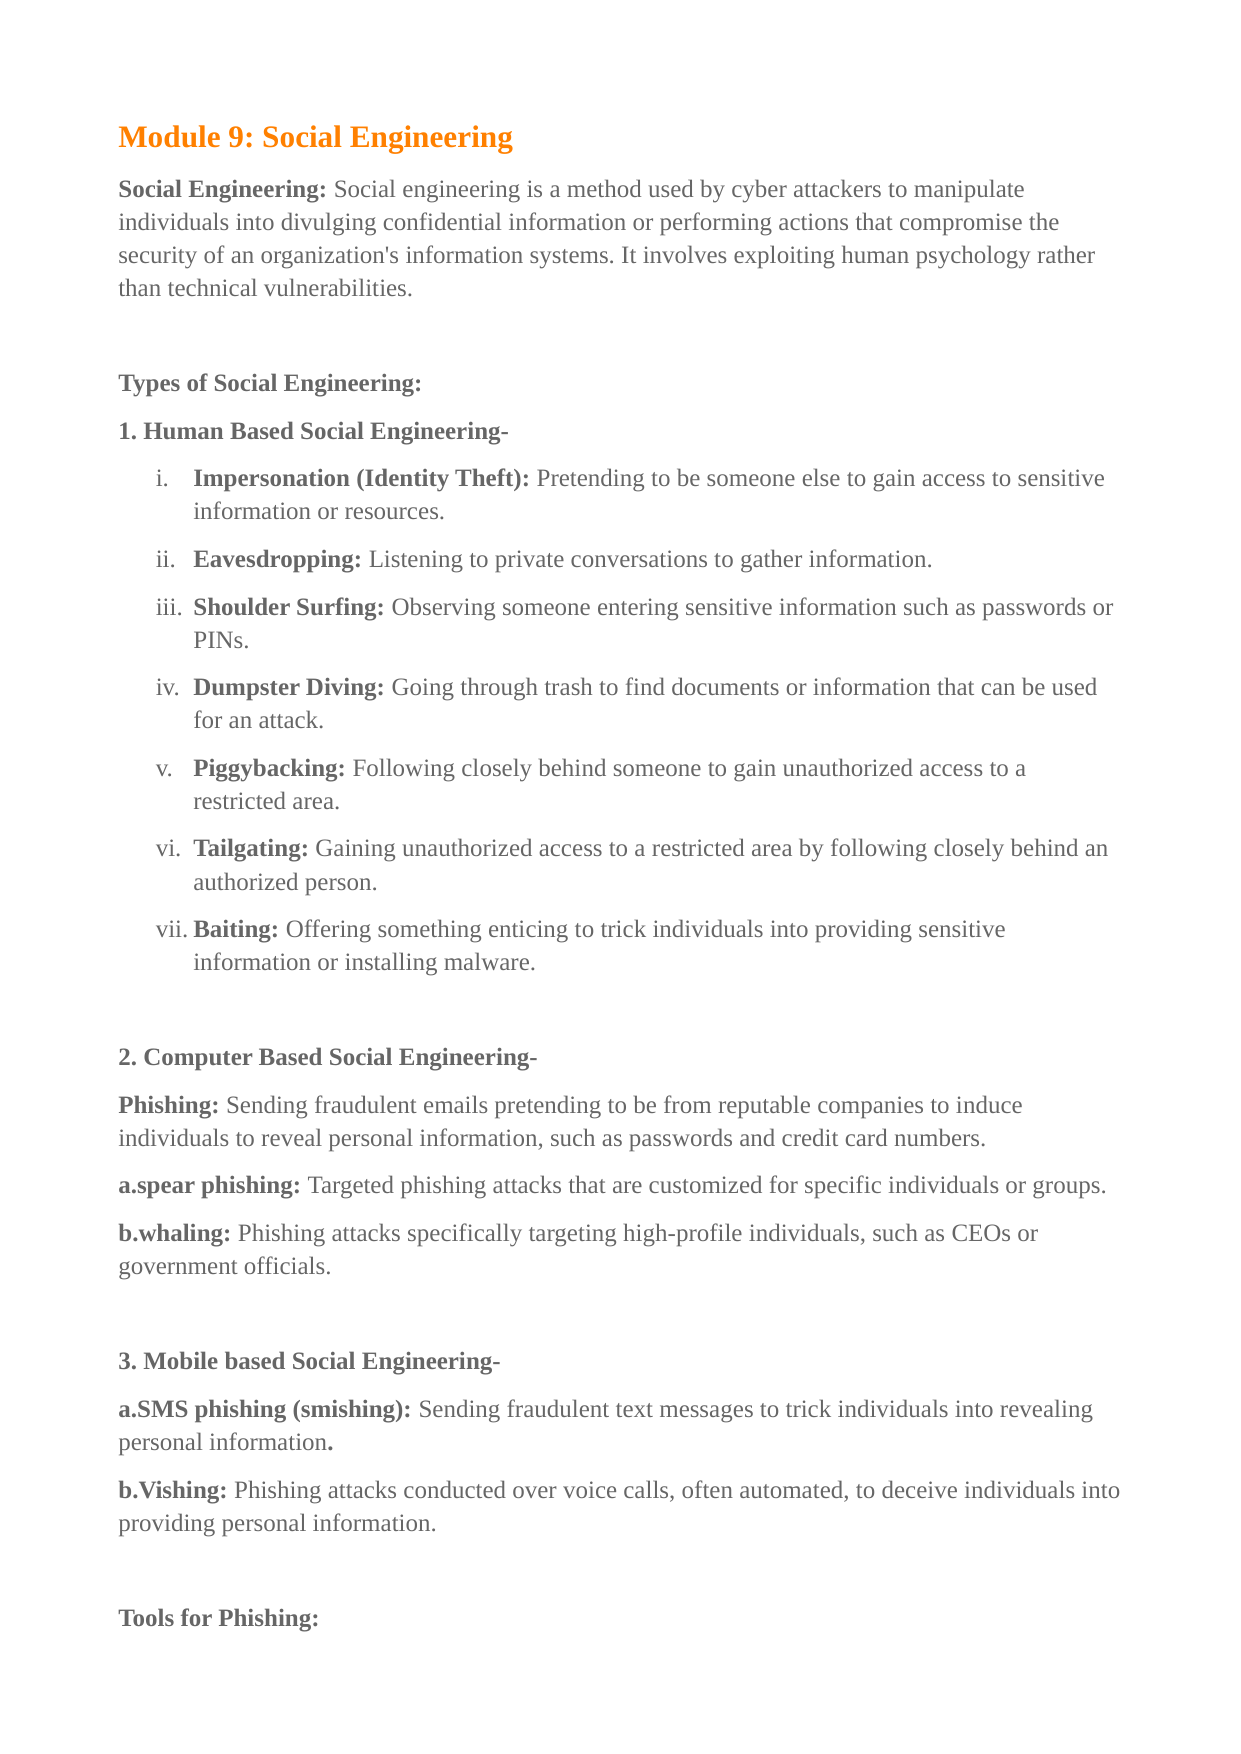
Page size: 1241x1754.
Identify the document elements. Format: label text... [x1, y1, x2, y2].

list Impersonation (Identity Theft): Pretending to be someone else to gain access to sensitive information or resources. [156, 463, 1122, 525]
text b.Vishing: Phishing attacks conducted over voice calls, often automated, to deceive individuals into providing personal information. [118, 1475, 1122, 1536]
text Types of Social Engineering: [118, 368, 1122, 397]
text 3. Mobile based Social Engineering- [118, 1346, 1122, 1375]
text Module 9: Social Engineering [118, 118, 1122, 154]
list Dumpster Diving: Going through trash to find documents or information that can be used for an attack. [156, 672, 1122, 734]
text 1. Human Based Social Engineering- [118, 416, 1122, 444]
list Shoulder Surfing: Observing someone entering sensitive information such as passwords or PINs. [156, 592, 1122, 653]
text Social Engineering: Social engineering is a method used by cyber attackers to manipulate individuals into divulging confidential information or performing actions that compromise the security of an organization's information systems. It involves exploiting human psychology rather than technical vulnerabilities. [118, 174, 1122, 302]
list Piggybacking: Following closely behind someone to gain unauthorized access to a restricted area. [156, 753, 1122, 815]
list Eavesdropping: Listening to private conversations to gather information. [156, 544, 1122, 573]
text a.spear phishing: Targeted phishing attacks that are customized for specific individuals or groups. [118, 1171, 1122, 1199]
text 2. Computer Based Social Engineering- [118, 1042, 1122, 1071]
text a.SMS phishing (smishing): Sending fraudulent text messages to trick individuals into revealing personal information. [118, 1394, 1122, 1456]
text Tools for Phishing: [118, 1603, 1122, 1632]
text b.whaling: Phishing attacks specifically targeting high-profile individuals, such as CEOs or government officials. [118, 1218, 1122, 1280]
list Baiting: Offering something enticing to trick individuals into providing sensitive information or installing malware. [156, 914, 1122, 976]
list Tailgating: Gaining unauthorized access to a restricted area by following closely behind an authorized person. [156, 833, 1122, 895]
text Phishing: Sending fraudulent emails pretending to be from reputable companies to induce individuals to reveal personal information, such as passwords and credit card numbers. [118, 1090, 1122, 1152]
